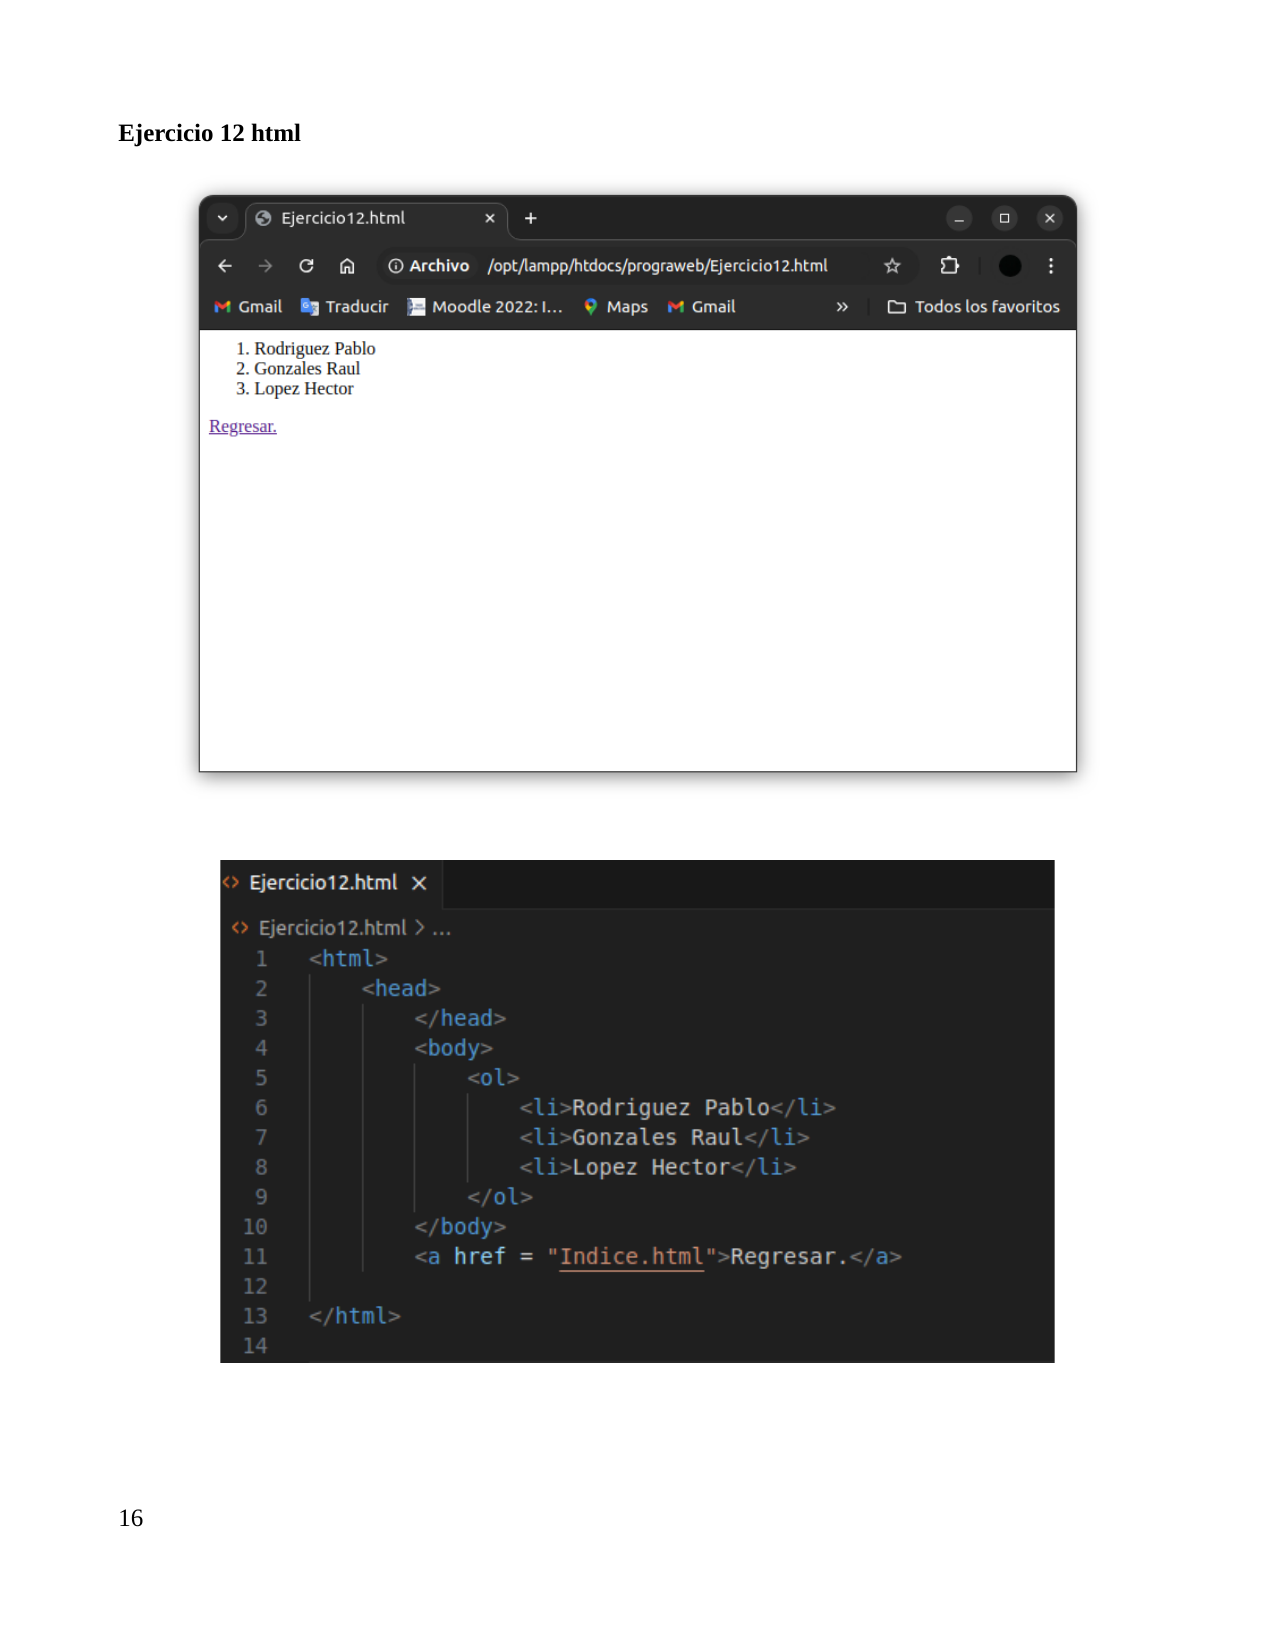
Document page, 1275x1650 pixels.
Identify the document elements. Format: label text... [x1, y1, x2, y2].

subtitle Ejercicio 12 html [118, 118, 1157, 147]
picture [220, 860, 1055, 1363]
picture [175, 175, 1100, 799]
